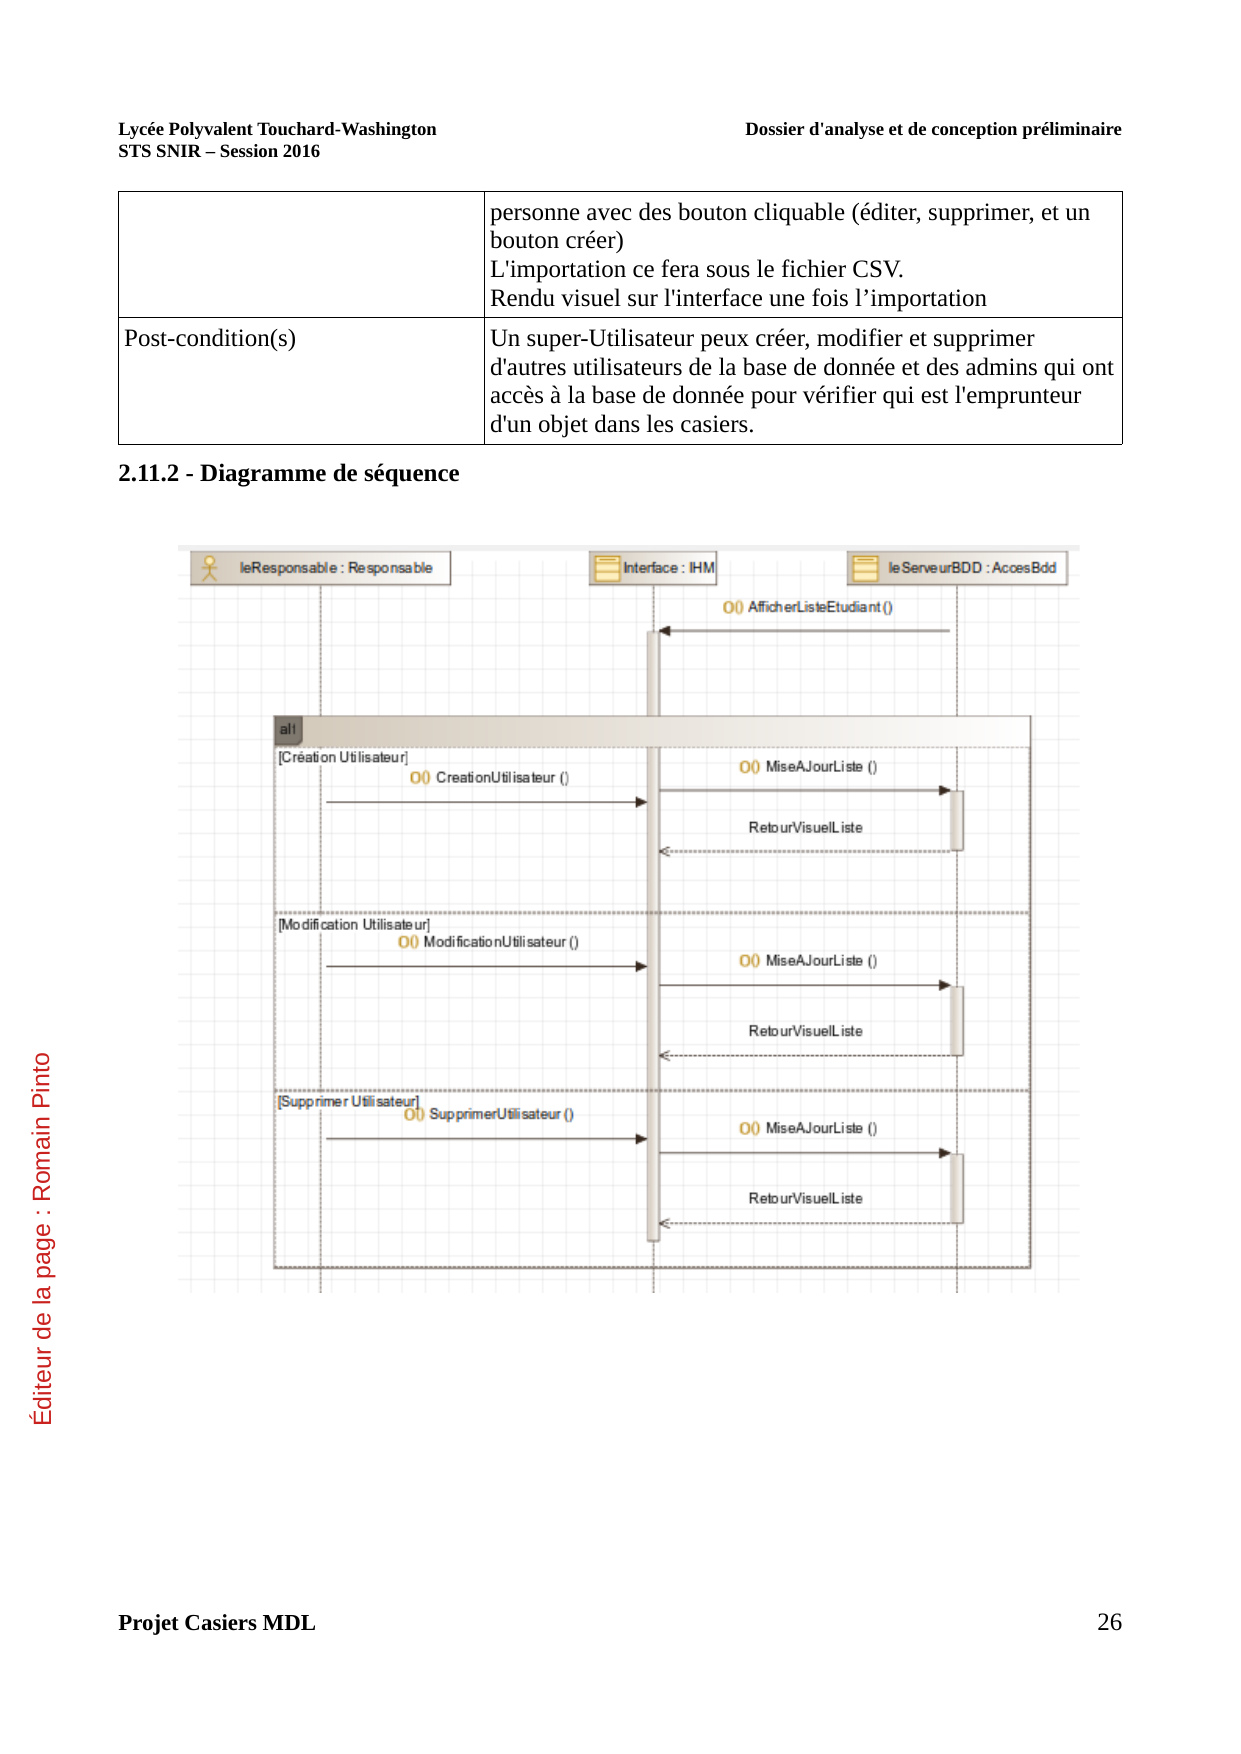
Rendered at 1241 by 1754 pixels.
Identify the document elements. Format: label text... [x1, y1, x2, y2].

table_cell personne avec des bouton cliquable (éditer, supprimer, et un bouton créer) L'importation ce fera sous le fichier CSV. Rendu visuel sur l'interface une fois l’importation [485, 192, 1122, 317]
subtitle 2.11.2 - Diagramme de séquence [118, 458, 1122, 487]
picture [178, 545, 1080, 1293]
table_cell Post-condition(s) [119, 318, 484, 444]
table_cell Un super-Utilisateur peux créer, modifier et supprimer d'autres utilisateurs de la base de donnée et des admins qui ont accès à la base de donnée pour vérifier qui est l'emprunteur d'un objet dans les casiers. [485, 318, 1122, 444]
table_cell [119, 192, 484, 317]
